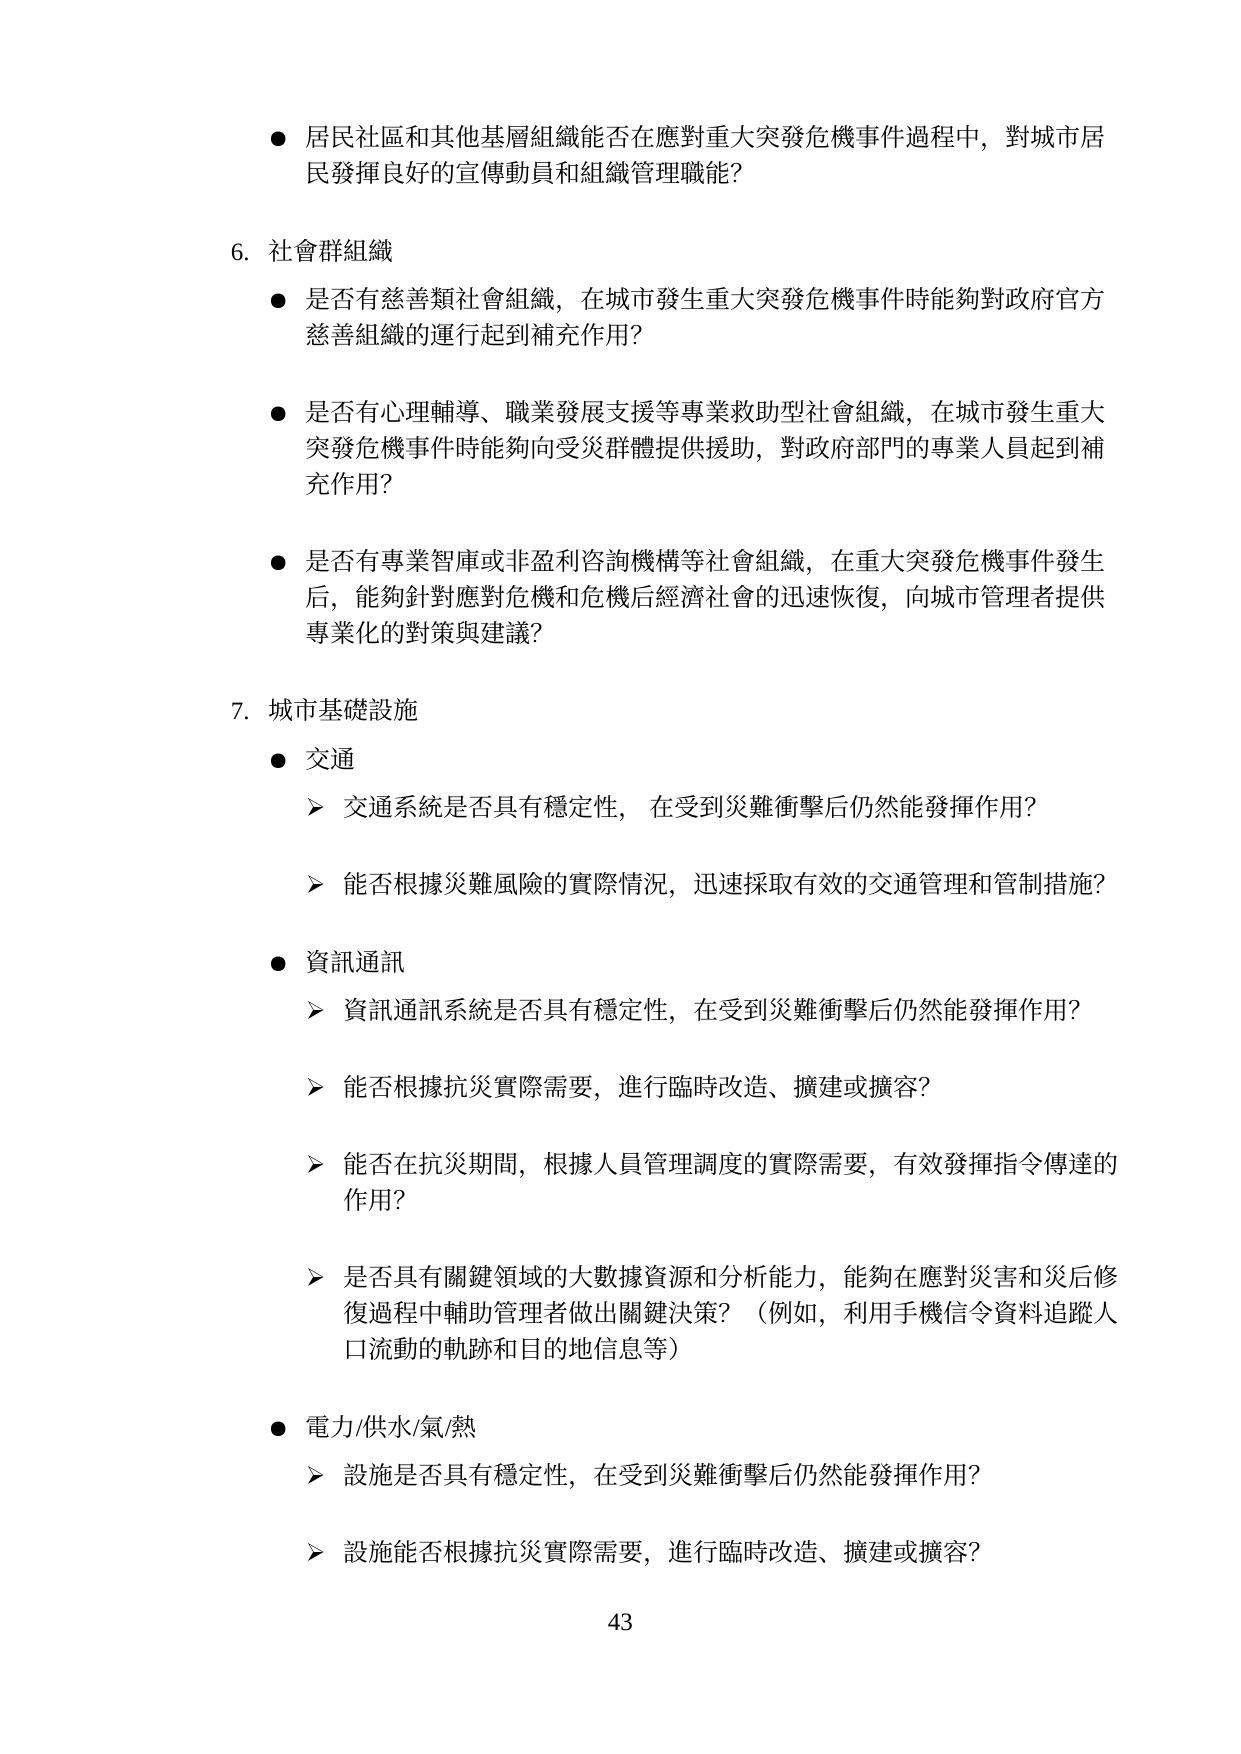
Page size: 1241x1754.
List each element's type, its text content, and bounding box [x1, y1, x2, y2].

list 資訊通訊 [268, 942, 1122, 978]
list 能否根據抗災實際需要，進行臨時改造、擴建或擴容？ [306, 1068, 1122, 1132]
list 是否有心理輔導、職業發展支援等專業救助型社會組織，在城市發生重大突發危機事件時能夠向受災群體提供援助，對政府部門的專業人員起到補充作用？ [268, 393, 1122, 529]
list 城市基礎設施 [231, 691, 1122, 727]
list 是否具有關鍵領域的大數據資源和分析能力，能夠在應對災害和災后修復過程中輔助管理者做出關鍵決策？（例如，利用手機信令資料追蹤人口流動的軌跡和目的地信息等） [306, 1258, 1122, 1395]
list 社會群組織 [231, 231, 1122, 267]
list 資訊通訊系統是否具有穩定性，在受到災難衝擊后仍然能發揮作用？ [306, 991, 1122, 1055]
list 是否有專業智庫或非盈利咨詢機構等社會組織，在重大突發危機事件發生后，能夠針對應對危機和危機后經濟社會的迅速恢復，向城市管理者提供專業化的對策與建議？ [268, 542, 1122, 678]
list 交通 [268, 739, 1122, 775]
list 是否有慈善類社會組織，在城市發生重大突發危機事件時能夠對政府官方慈善組織的運行起到補充作用？ [268, 280, 1122, 380]
list 交通系統是否具有穩定性， 在受到災難衝擊后仍然能發揮作用？ [306, 788, 1122, 852]
list 電力/供水/氣/熱 [268, 1407, 1122, 1443]
list 能否在抗災期間，根據人員管理調度的實際需要，有效發揮指令傳達的作用？ [306, 1145, 1122, 1246]
list 能否根據災難風險的實際情況，迅速採取有效的交通管理和管制措施？ [306, 865, 1122, 930]
list 居民社區和其他基層組織能否在應對重大突發危機事件過程中，對城市居民發揮良好的宣傳動員和組織管理職能？ [268, 118, 1122, 219]
list 設施是否具有穩定性，在受到災難衝擊后仍然能發揮作用？ [306, 1456, 1122, 1520]
list 設施能否根據抗災實際需要，進行臨時改造、擴建或擴容？ [306, 1533, 1122, 1569]
